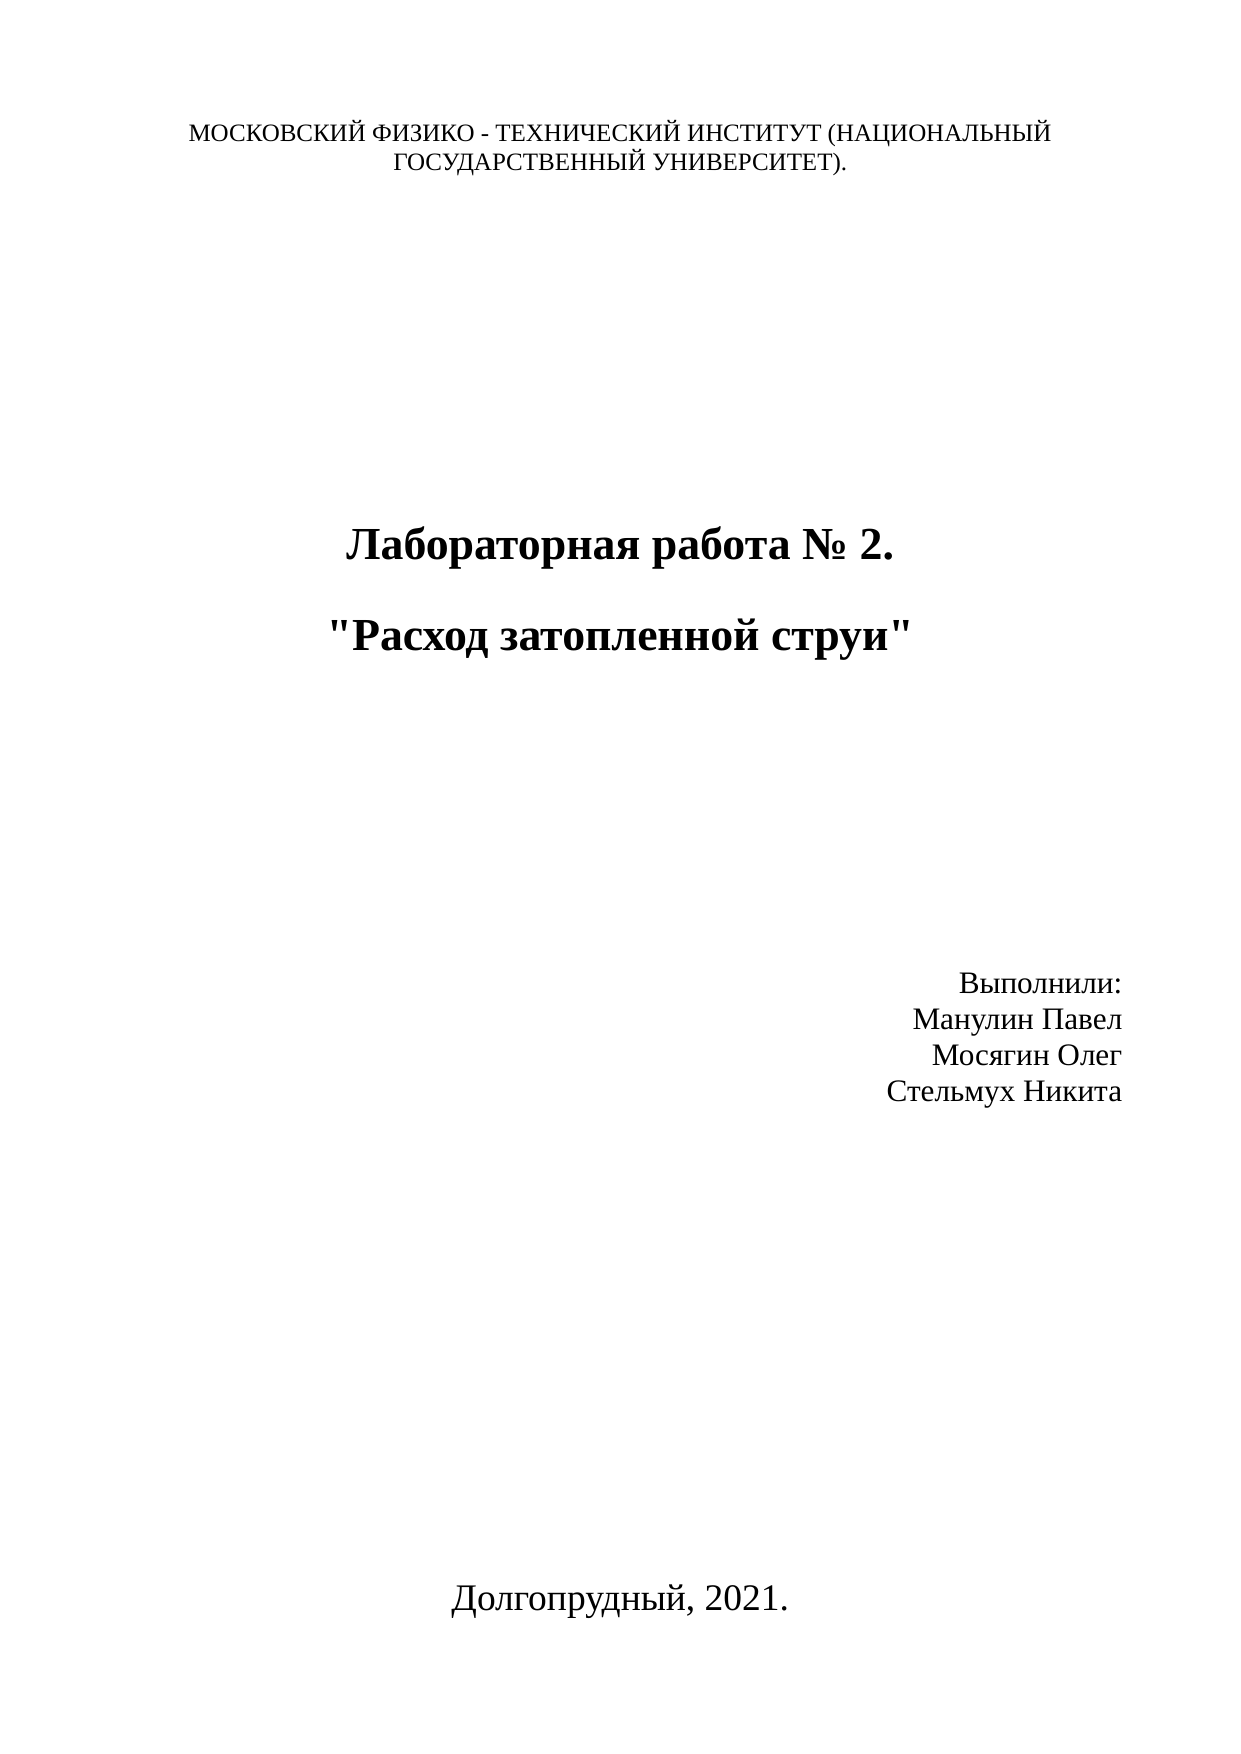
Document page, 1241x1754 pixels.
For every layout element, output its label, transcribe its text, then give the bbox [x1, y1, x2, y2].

title "Расход затопленной струи" [118, 607, 1122, 660]
text Выполнили: [118, 964, 1122, 1001]
text МОСКОВСКИЙ ФИЗИКО - ТЕХНИЧЕСКИЙ ИНСТИТУТ (НАЦИОНАЛЬНЫЙ ГОСУДАРСТВЕННЫЙ УНИВЕРСИТЕТ). [118, 118, 1122, 176]
title Лабораторная работа № 2. [118, 517, 1122, 569]
text Долгопрудный, 2021. [118, 1576, 1122, 1619]
text Стельмух Никита [118, 1072, 1122, 1108]
text Мосягин Олег [118, 1036, 1122, 1072]
text Манулин Павел [118, 1001, 1122, 1036]
